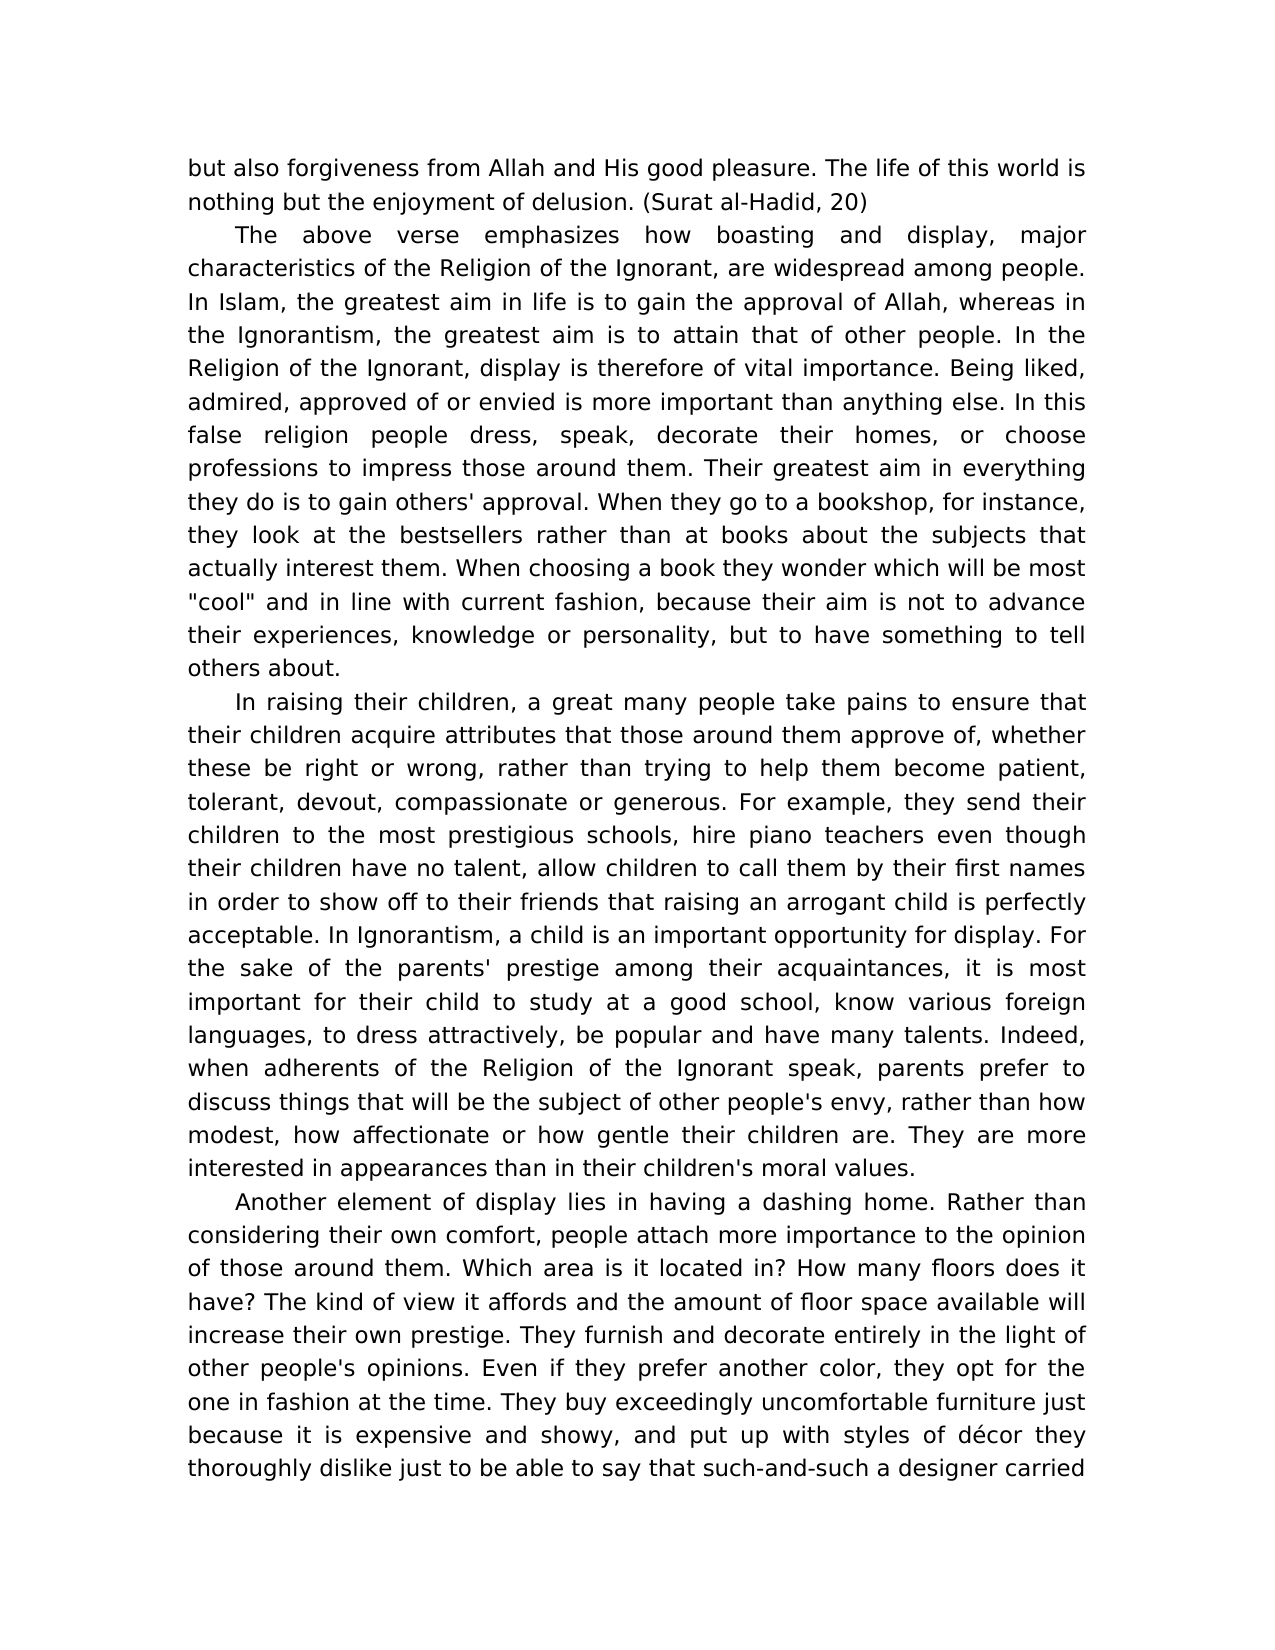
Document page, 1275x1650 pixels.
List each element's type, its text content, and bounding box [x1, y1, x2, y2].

text Another element of display lies in having a dashing home. Rather than considering their own comfort, people attach more importance to the opinion of those around them. Which area is it located in? How many floors does it have? The kind of view it affords and the amount of floor space available will increase their own prestige. They furnish and decorate entirely in the light of other people's opinions. Even if they prefer another color, they opt for the one in fashion at the time. They buy exceedingly uncomfortable furniture just because it is expensive and showy, and put up with styles of décor they thoroughly dislike just to be able to say that such-and-such a designer carried [187, 1183, 1087, 1483]
text The above verse emphasizes how boasting and display, major characteristics of the Religion of the Ignorant, are widespread among people. In Islam, the greatest aim in life is to gain the approval of Allah, whereas in the Ignorantism, the greatest aim is to attain that of other people. In the Religion of the Ignorant, display is therefore of vital importance. Being liked, admired, approved of or envied is more important than anything else. In this false religion people dress, speak, decorate their homes, or choose professions to impress those around them. Their greatest aim in everything they do is to gain others' approval. When they go to a bookshop, for instance, they look at the bestsellers rather than at books about the subjects that actually interest them. When choosing a book they wonder which will be most "cool" and in line with current fashion, because their aim is not to advance their experiences, knowledge or personality, but to have something to tell others about. [187, 217, 1087, 683]
text In raising their children, a great many people take pains to ensure that their children acquire attributes that those around them approve of, whether these be right or wrong, rather than trying to help them become patient, tolerant, devout, compassionate or generous. For example, they send their children to the most prestigious schools, hire piano teachers even though their children have no talent, allow children to call them by their first names in order to show off to their friends that raising an arrogant child is perfectly acceptable. In Ignorantism, a child is an important opportunity for display. For the sake of the parents' prestige among their acquaintances, it is most important for their child to study at a good school, know various foreign languages, to dress attractively, be popular and have many talents. Indeed, when adherents of the Religion of the Ignorant speak, parents prefer to discuss things that will be the subject of other people's envy, rather than how modest, how affectionate or how gentle their children are. They are more interested in appearances than in their children's moral values. [187, 683, 1087, 1183]
text but also forgiveness from Allah and His good pleasure. The life of this world is nothing but the enjoyment of delusion. (Surat al-Hadid, 20) [187, 150, 1087, 217]
